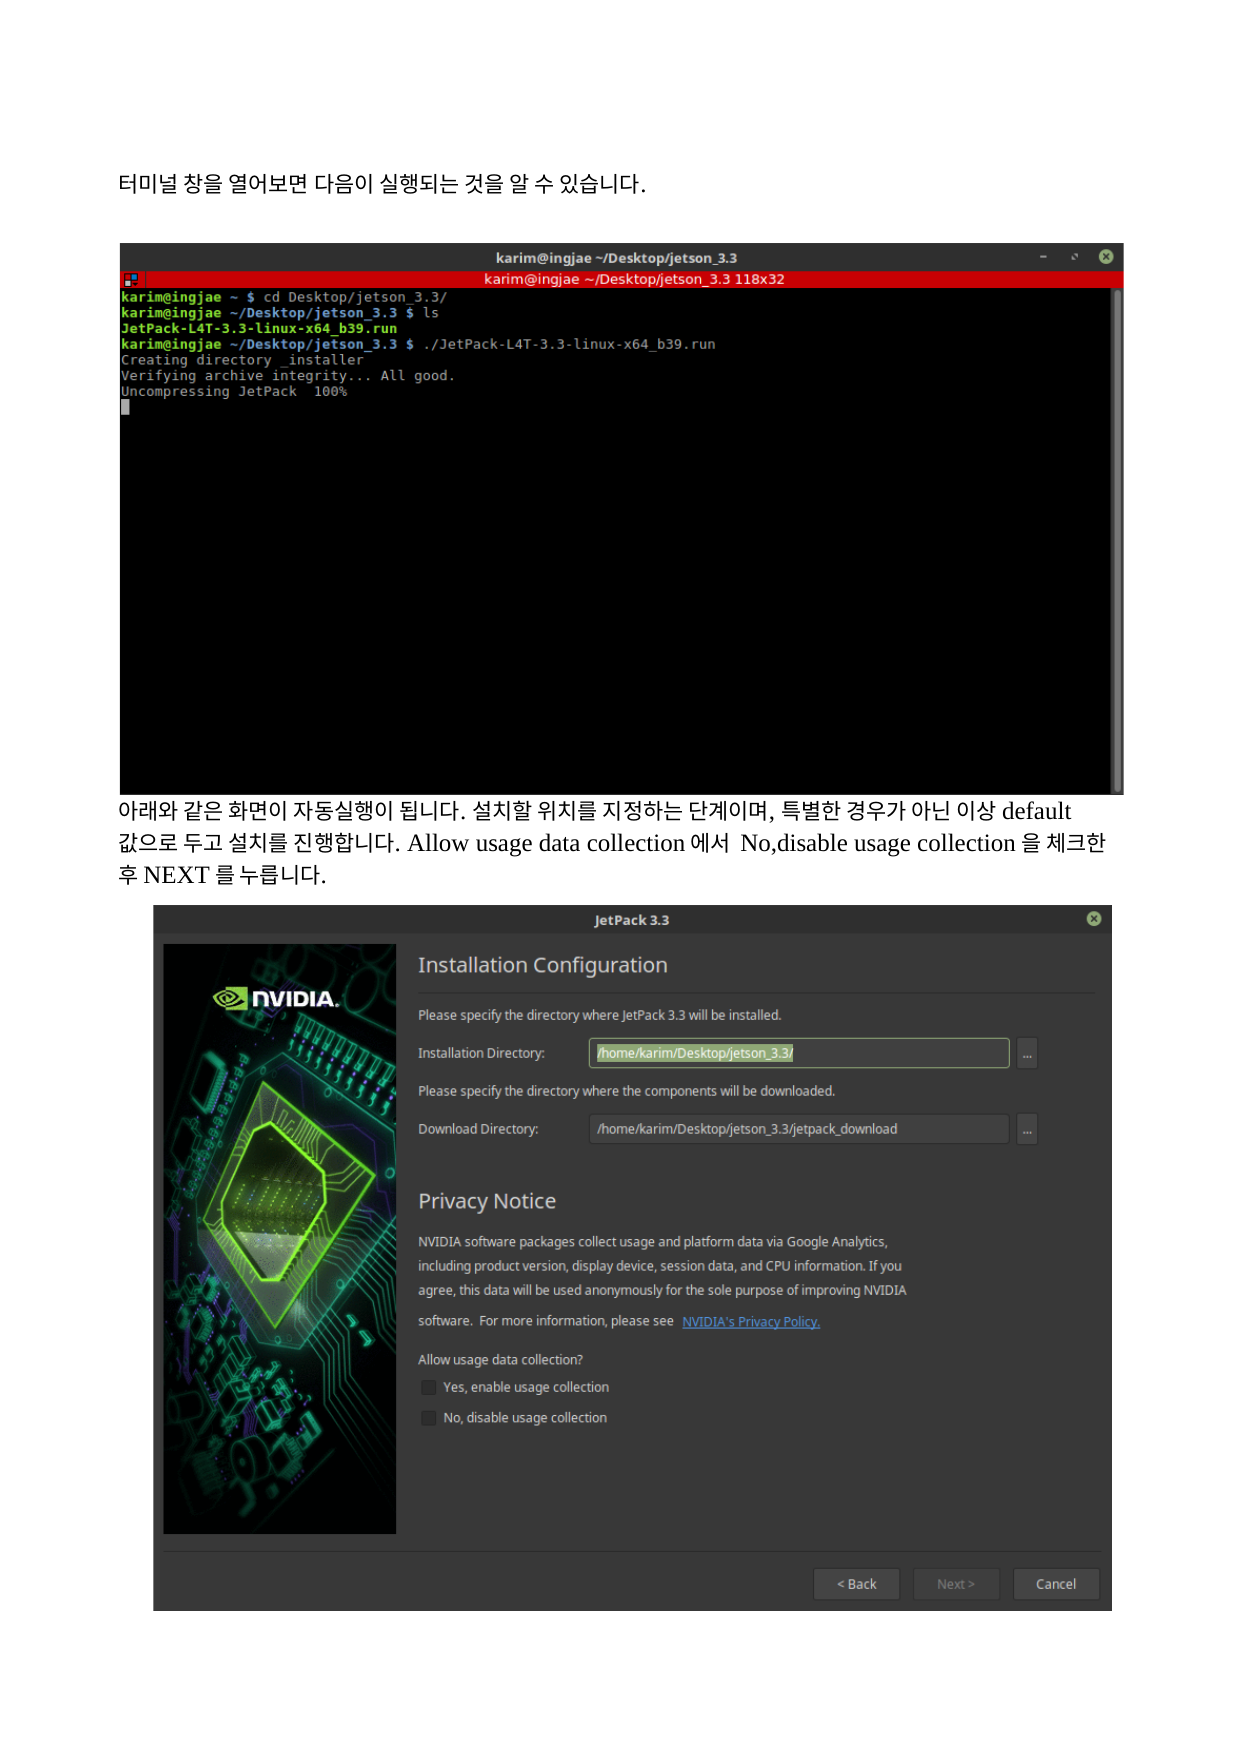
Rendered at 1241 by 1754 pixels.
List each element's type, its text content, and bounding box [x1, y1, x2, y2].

text 터미널 창을 열어보면 다음이 실행되는 것을 알 수 있습니다. [118, 167, 1122, 199]
picture [119, 243, 1124, 795]
picture [153, 905, 1112, 1611]
text 아래와 같은 화면이 자동실행이 됩니다. 설치할 위치를 지정하는 단계이며, 특별한 경우가 아닌 이상 default 값으로 두고 설치를 진행합니다. Allow usage data collection에서 No,disable usage collection을 체크한 후 NEXT를 누릅니다. [118, 228, 1122, 889]
